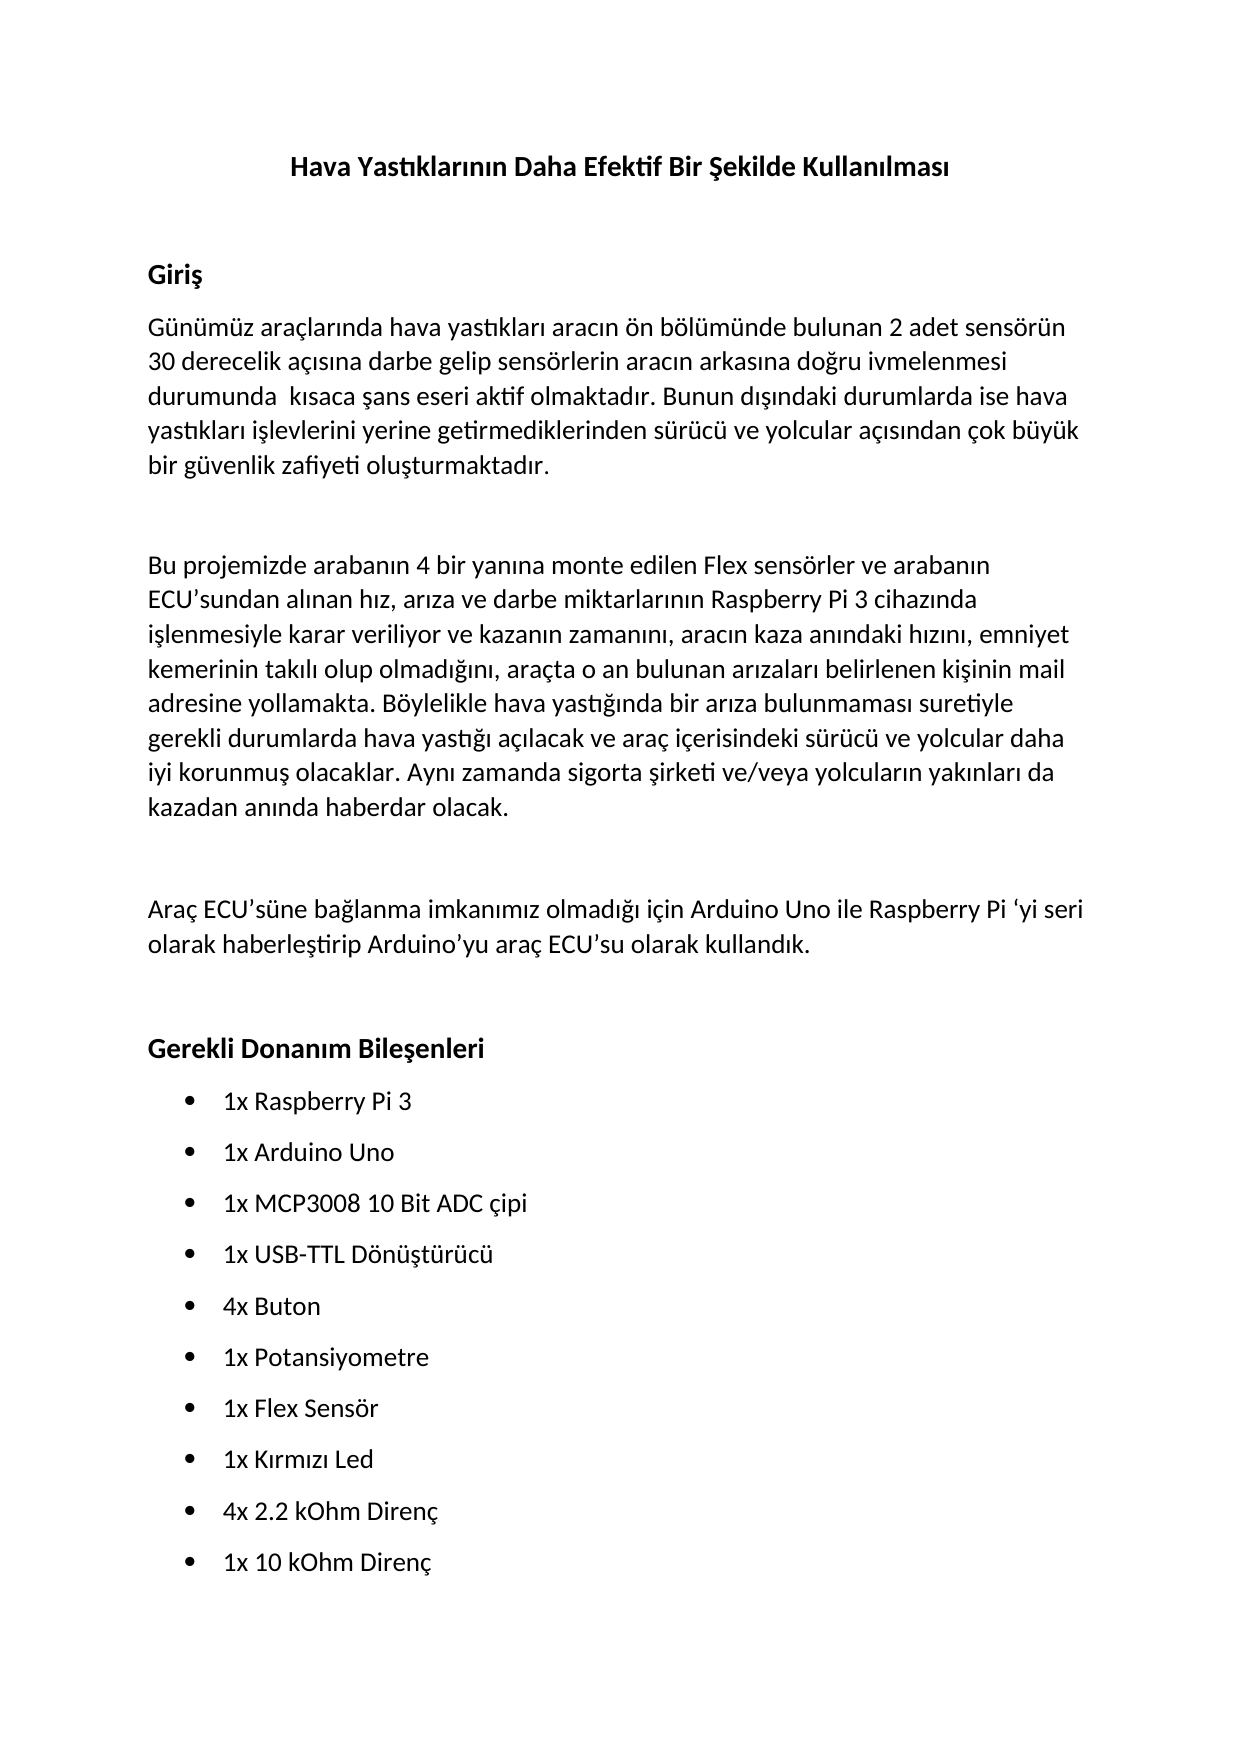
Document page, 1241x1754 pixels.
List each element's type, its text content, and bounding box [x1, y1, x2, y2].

list 1x Arduino Uno [185, 1135, 1093, 1168]
text Bu projemizde arabanın 4 bir yanına monte edilen Flex sensörler ve arabanın ECU’sundan alınan hız, arıza ve darbe miktarlarının Raspberry Pi 3 cihazında işlenmesiyle karar veriliyor ve kazanın zamanını, aracın kaza anındaki hızını, emniyet kemerinin takılı olup olmadığını, araçta o an bulunan arızaları belirlenen kişinin mail adresine yollamakta. Böylelikle hava yastığında bir arıza bulunmaması suretiyle gerekli durumlarda hava yastığı açılacak ve araç içerisindeki sürücü ve yolcular daha iyi korunmuş olacaklar. Aynı zamanda sigorta şirketi ve/veya yolcuların yakınları da kazadan anında haberdar olacak. [148, 548, 1093, 823]
list 1x 10 kOhm Direnç [185, 1545, 1093, 1578]
list 1x Kırmızı Led [185, 1442, 1093, 1476]
text Giriş [148, 256, 1093, 291]
list 1x USB-TTL Dönüştürücü [185, 1237, 1093, 1271]
list 1x Raspberry Pi 3 [185, 1084, 1093, 1117]
text Günümüz araçlarında hava yastıkları aracın ön bölümünde bulunan 2 adet sensörün 30 derecelik açısına darbe gelip sensörlerin aracın arkasına doğru ivmelenmesi durumunda kısaca şans eseri aktif olmaktadır. Bunun dışındaki durumlarda ise hava yastıkları işlevlerini yerine getirmediklerinden sürücü ve yolcular açısından çok büyük bir güvenlik zafiyeti oluşturmaktadır. [148, 310, 1093, 481]
text Hava Yastıklarının Daha Efektif Bir Şekilde Kullanılması [148, 148, 1093, 183]
list 4x 2.2 kOhm Direnç [185, 1494, 1093, 1527]
text Gerekli Donanım Bileşenleri [148, 1030, 1093, 1065]
list 1x Flex Sensör [185, 1391, 1093, 1424]
list 1x MCP3008 10 Bit ADC çipi [185, 1186, 1093, 1219]
list 1x Potansiyometre [185, 1340, 1093, 1373]
text Araç ECU’süne bağlanma imkanımız olmadığı için Arduino Uno ile Raspberry Pi ‘yi seri olarak haberleştirip Arduino’yu araç ECU’su olarak kullandık. [148, 893, 1093, 960]
list 4x Buton [185, 1289, 1093, 1322]
